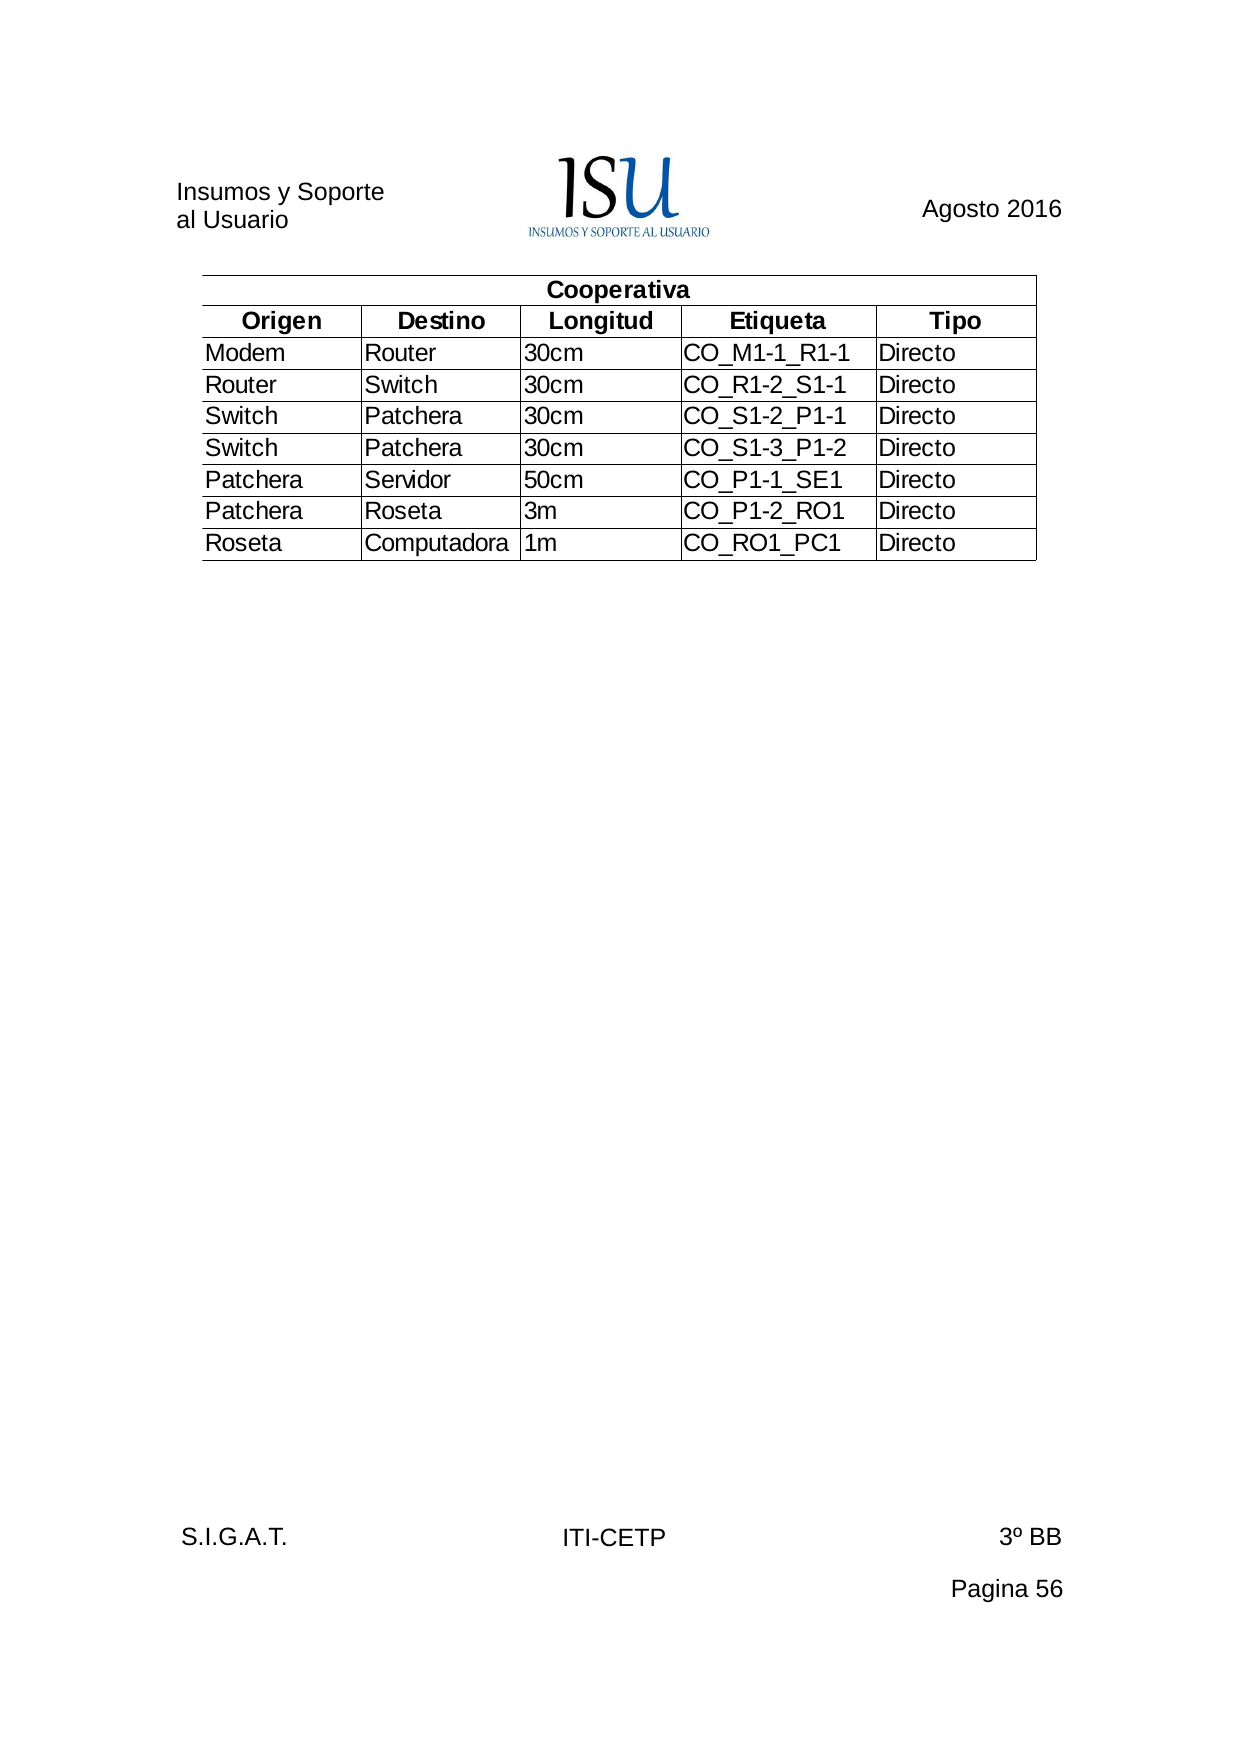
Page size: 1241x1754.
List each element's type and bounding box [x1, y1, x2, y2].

picture [517, 138, 723, 252]
